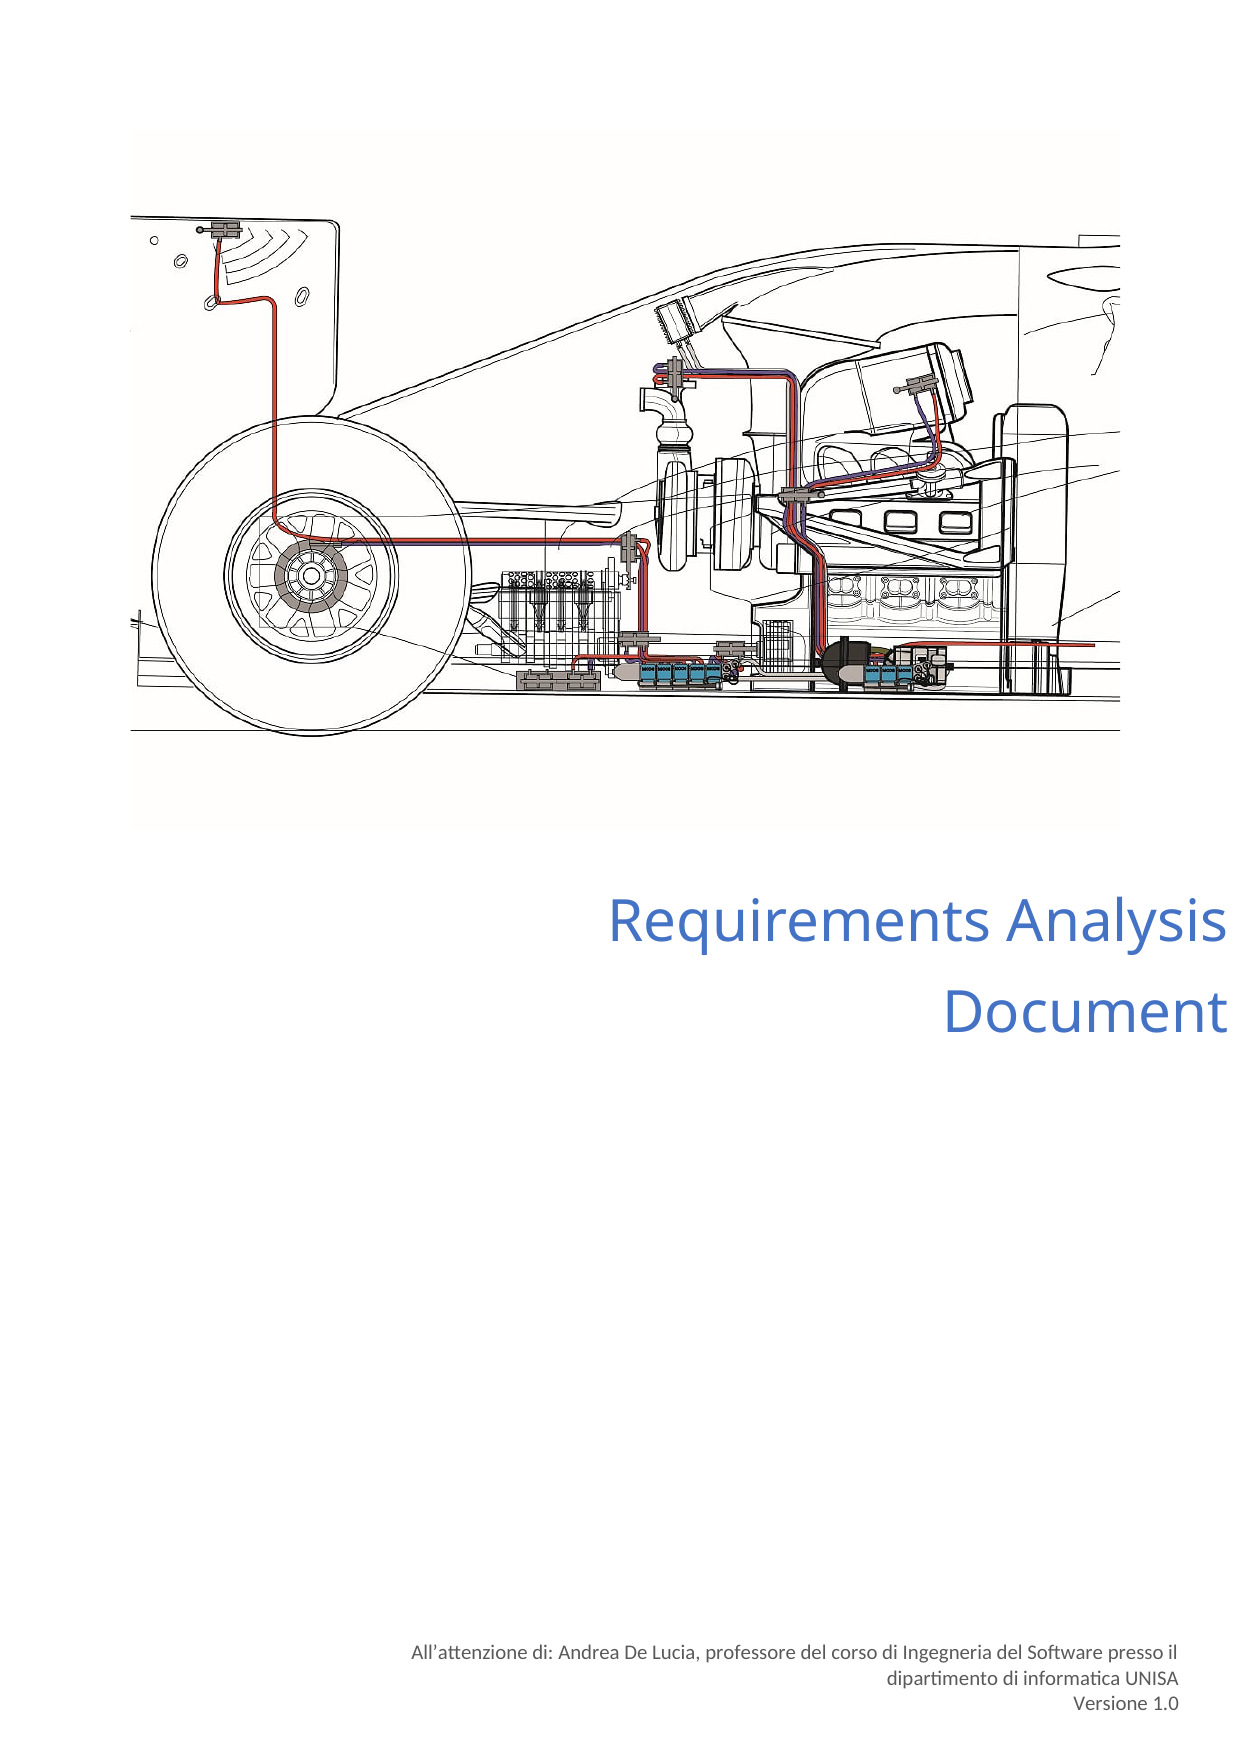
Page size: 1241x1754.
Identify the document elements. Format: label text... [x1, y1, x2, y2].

text All’attenzione di: Andrea De Lucia, professore del corso di Ingegneria del Software presso il dipartimento di informatica UNISA Versione 1.0 [364, 1639, 1179, 1716]
picture [130, 129, 1121, 830]
text Requirements Analysis Document [414, 879, 1228, 1049]
